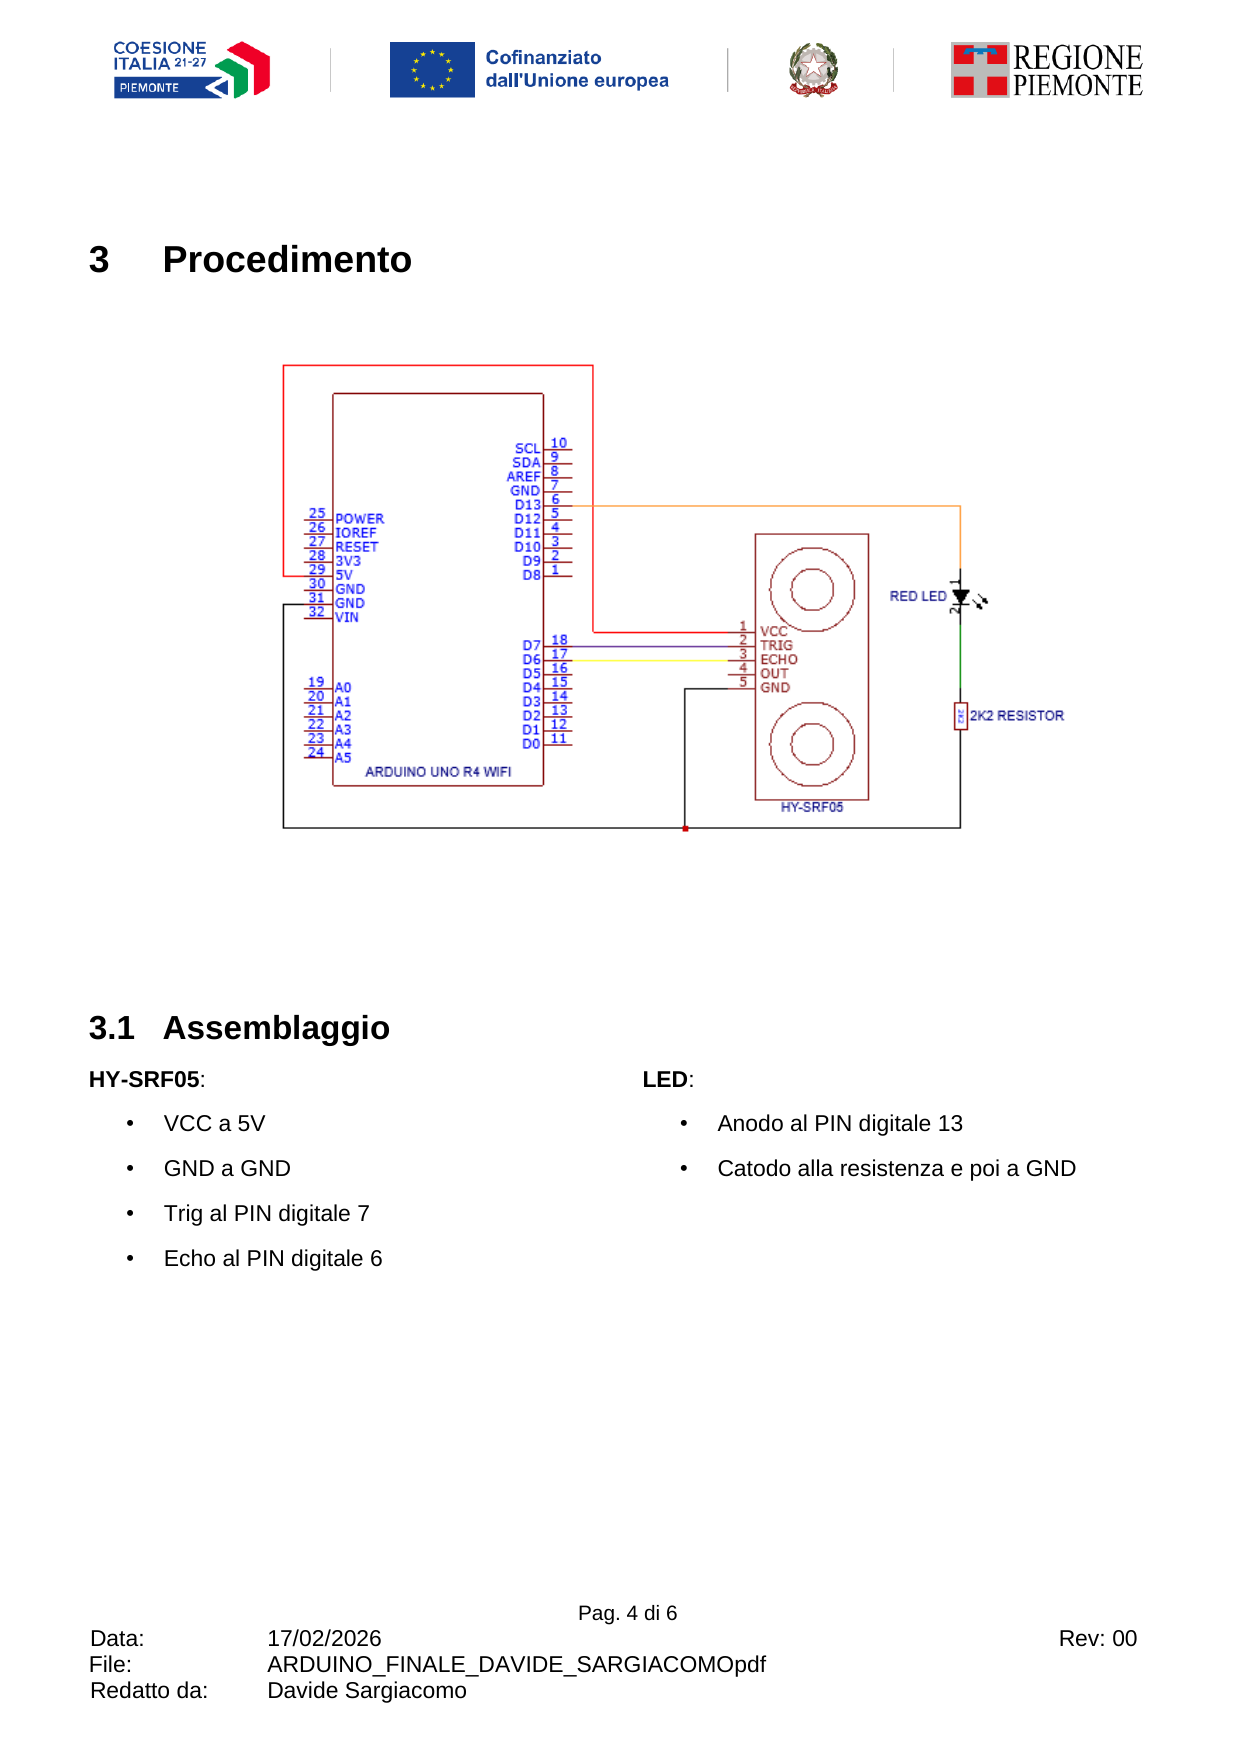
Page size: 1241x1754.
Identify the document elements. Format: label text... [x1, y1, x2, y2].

list GND a GND [126, 1155, 613, 1181]
list Anodo al PIN digitale 13 [680, 1110, 1167, 1137]
picture [108, 29, 1147, 119]
text HY-SRF05: [89, 1066, 613, 1092]
subtitle Assemblaggio [89, 313, 1167, 1046]
list Catodo alla resistenza e poi a GND [680, 1155, 1167, 1181]
picture [128, 292, 1128, 989]
list Trig al PIN digitale 7 [126, 1200, 613, 1226]
list Echo al PIN digitale 6 [126, 1245, 613, 1271]
subtitle Procedimento [89, 237, 1167, 280]
list VCC a 5V [126, 1110, 613, 1137]
text LED: [642, 1066, 1167, 1092]
